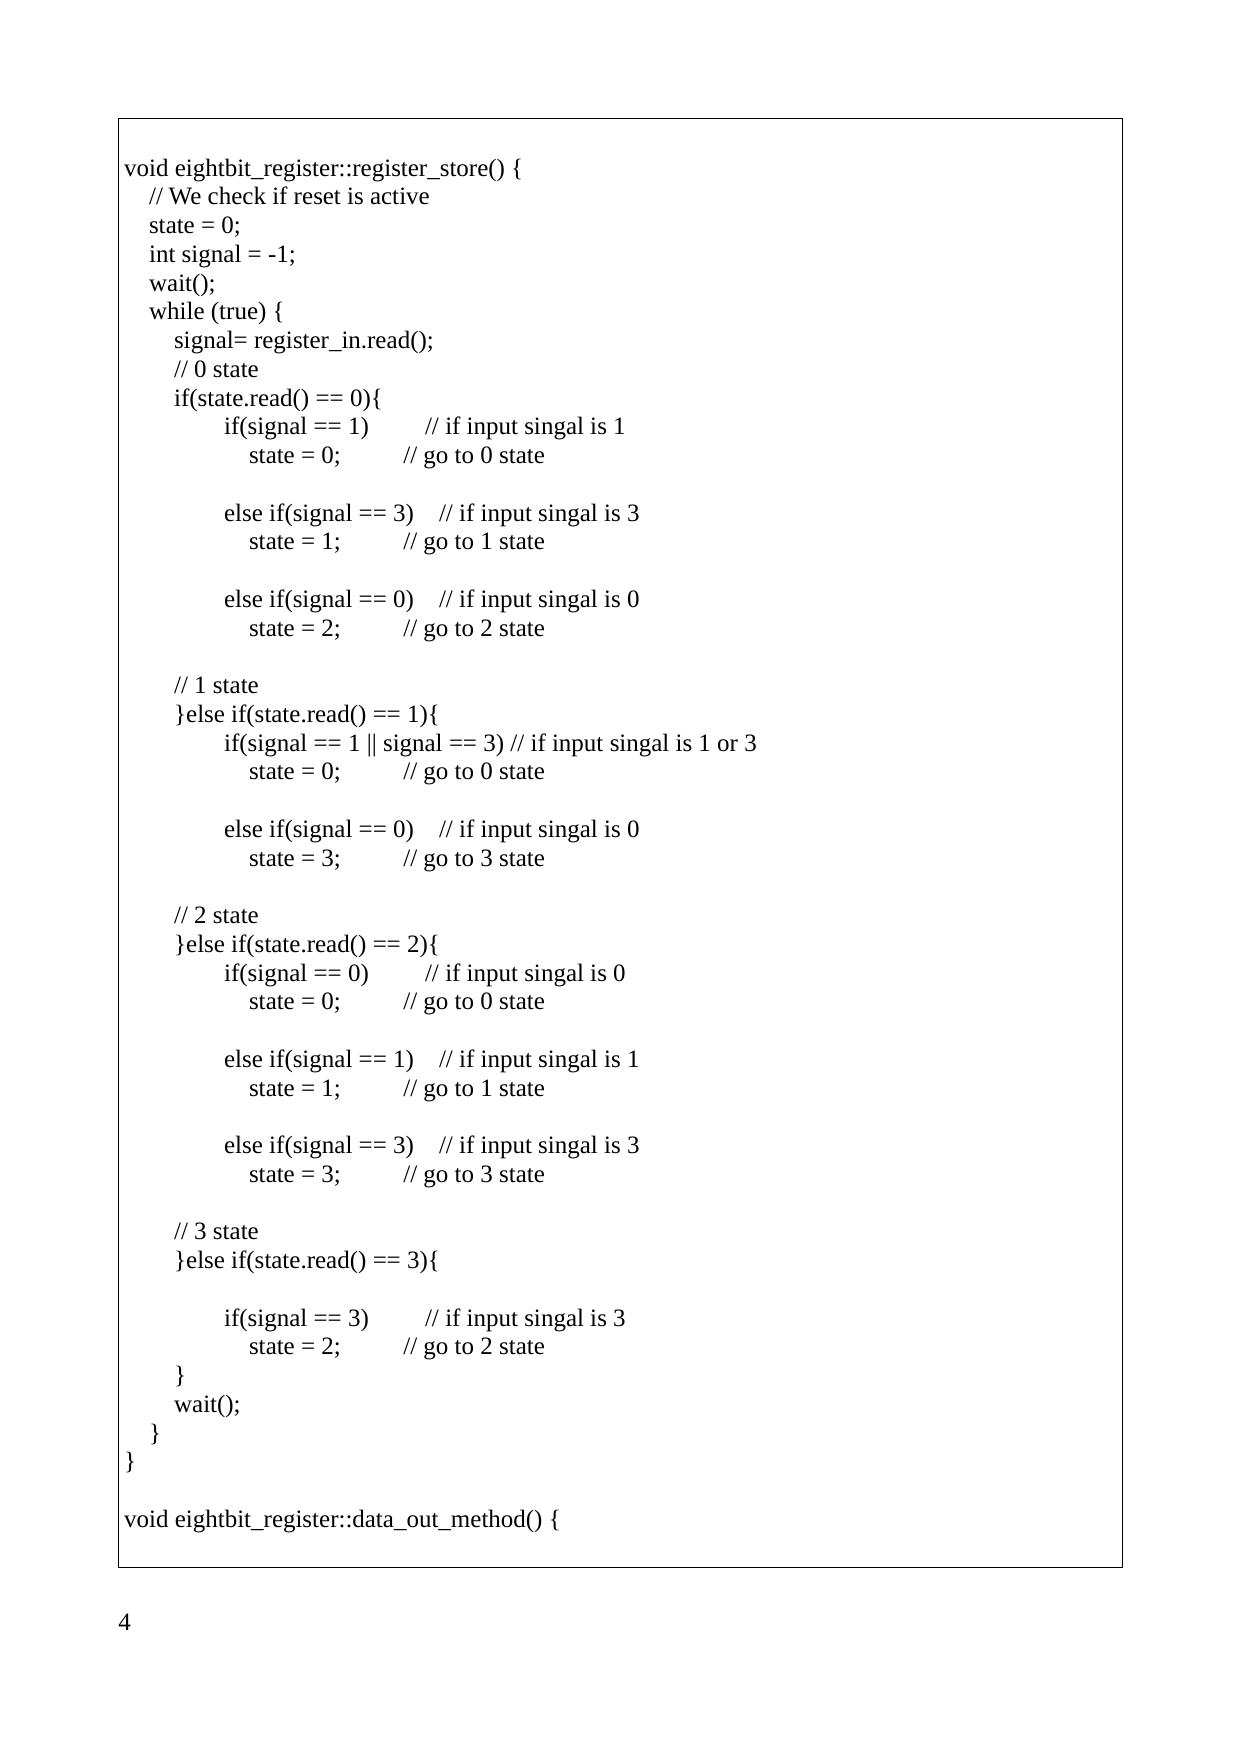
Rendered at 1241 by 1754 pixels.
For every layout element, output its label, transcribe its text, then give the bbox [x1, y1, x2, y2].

table_header void eightbit_register::register_store() { // We check if reset is active state = 0; int signal = -1; wait(); while (true) { signal= register_in.read(); // 0 state if(state.read() == 0){ if(signal == 1) // if input singal is 1 state = 0; // go to 0 state else if(signal == 3) // if input singal is 3 state = 1; // go to 1 state else if(signal == 0) // if input singal is 0 state = 2; // go to 2 state // 1 state }else if(state.read() == 1){ if(signal == 1 || signal == 3) // if input singal is 1 or 3 state = 0; // go to 0 state else if(signal == 0) // if input singal is 0 state = 3; // go to 3 state // 2 state }else if(state.read() == 2){ if(signal == 0) // if input singal is 0 state = 0; // go to 0 state else if(signal == 1) // if input singal is 1 state = 1; // go to 1 state else if(signal == 3) // if input singal is 3 state = 3; // go to 3 state // 3 state }else if(state.read() == 3){ if(signal == 3) // if input singal is 3 state = 2; // go to 2 state } wait(); } } void eightbit_register::data_out_method() { [119, 119, 1122, 1567]
